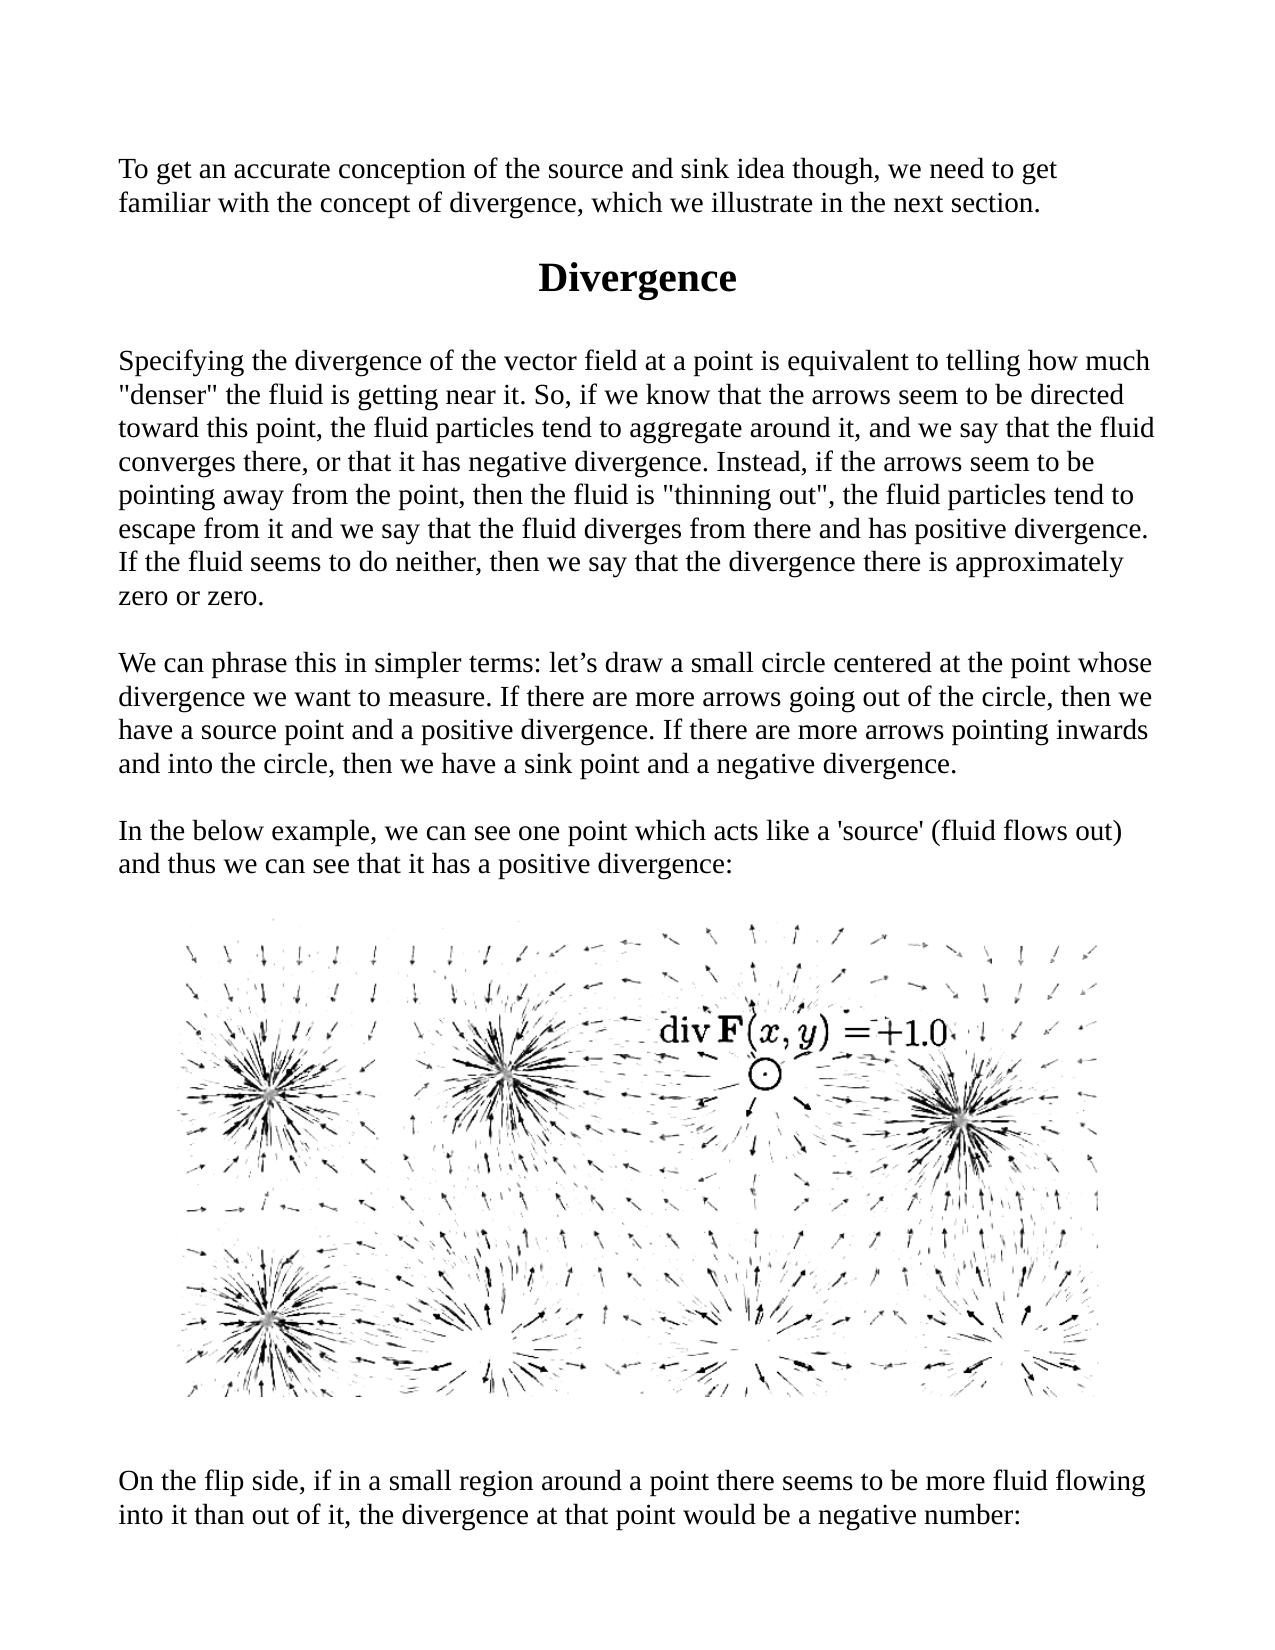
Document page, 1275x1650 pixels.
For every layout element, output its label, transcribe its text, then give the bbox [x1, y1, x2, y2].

text Divergence [118, 252, 1157, 300]
text On the flip side, if in a small region around a point there seems to be more fluid flowing into it than out of it, the divergence at that point would be a negative number: [118, 1463, 1157, 1530]
picture [177, 913, 1099, 1397]
text Specifying the divergence of the vector field at a point is equivalent to telling how much "denser" the fluid is getting near it. So, if we know that the arrows seem to be directed toward this point, the fluid particles tend to aggregate around it, and we say that the fluid converges there, or that it has negative divergence. Instead, if the arrows seem to be pointing away from the point, then the fluid is "thinning out", the fluid particles tend to escape from it and we say that the fluid diverges from there and has positive divergence. If the fluid seems to do neither, then we say that the divergence there is approximately zero or zero. [118, 343, 1157, 612]
text We can phrase this in simpler terms: let’s draw a small circle centered at the point whose divergence we want to measure. If there are more arrows going out of the circle, then we have a source point and a positive divergence. If there are more arrows pointing inwards and into the circle, then we have a sink point and a negative divergence. [118, 645, 1157, 779]
text In the below example, we can see one point which acts like a 'source' (fluid flows out) and thus we can see that it has a positive divergence: [118, 813, 1157, 880]
text To get an accurate conception of the source and sink idea though, we need to get familiar with the concept of divergence, which we illustrate in the next section. [118, 152, 1157, 219]
